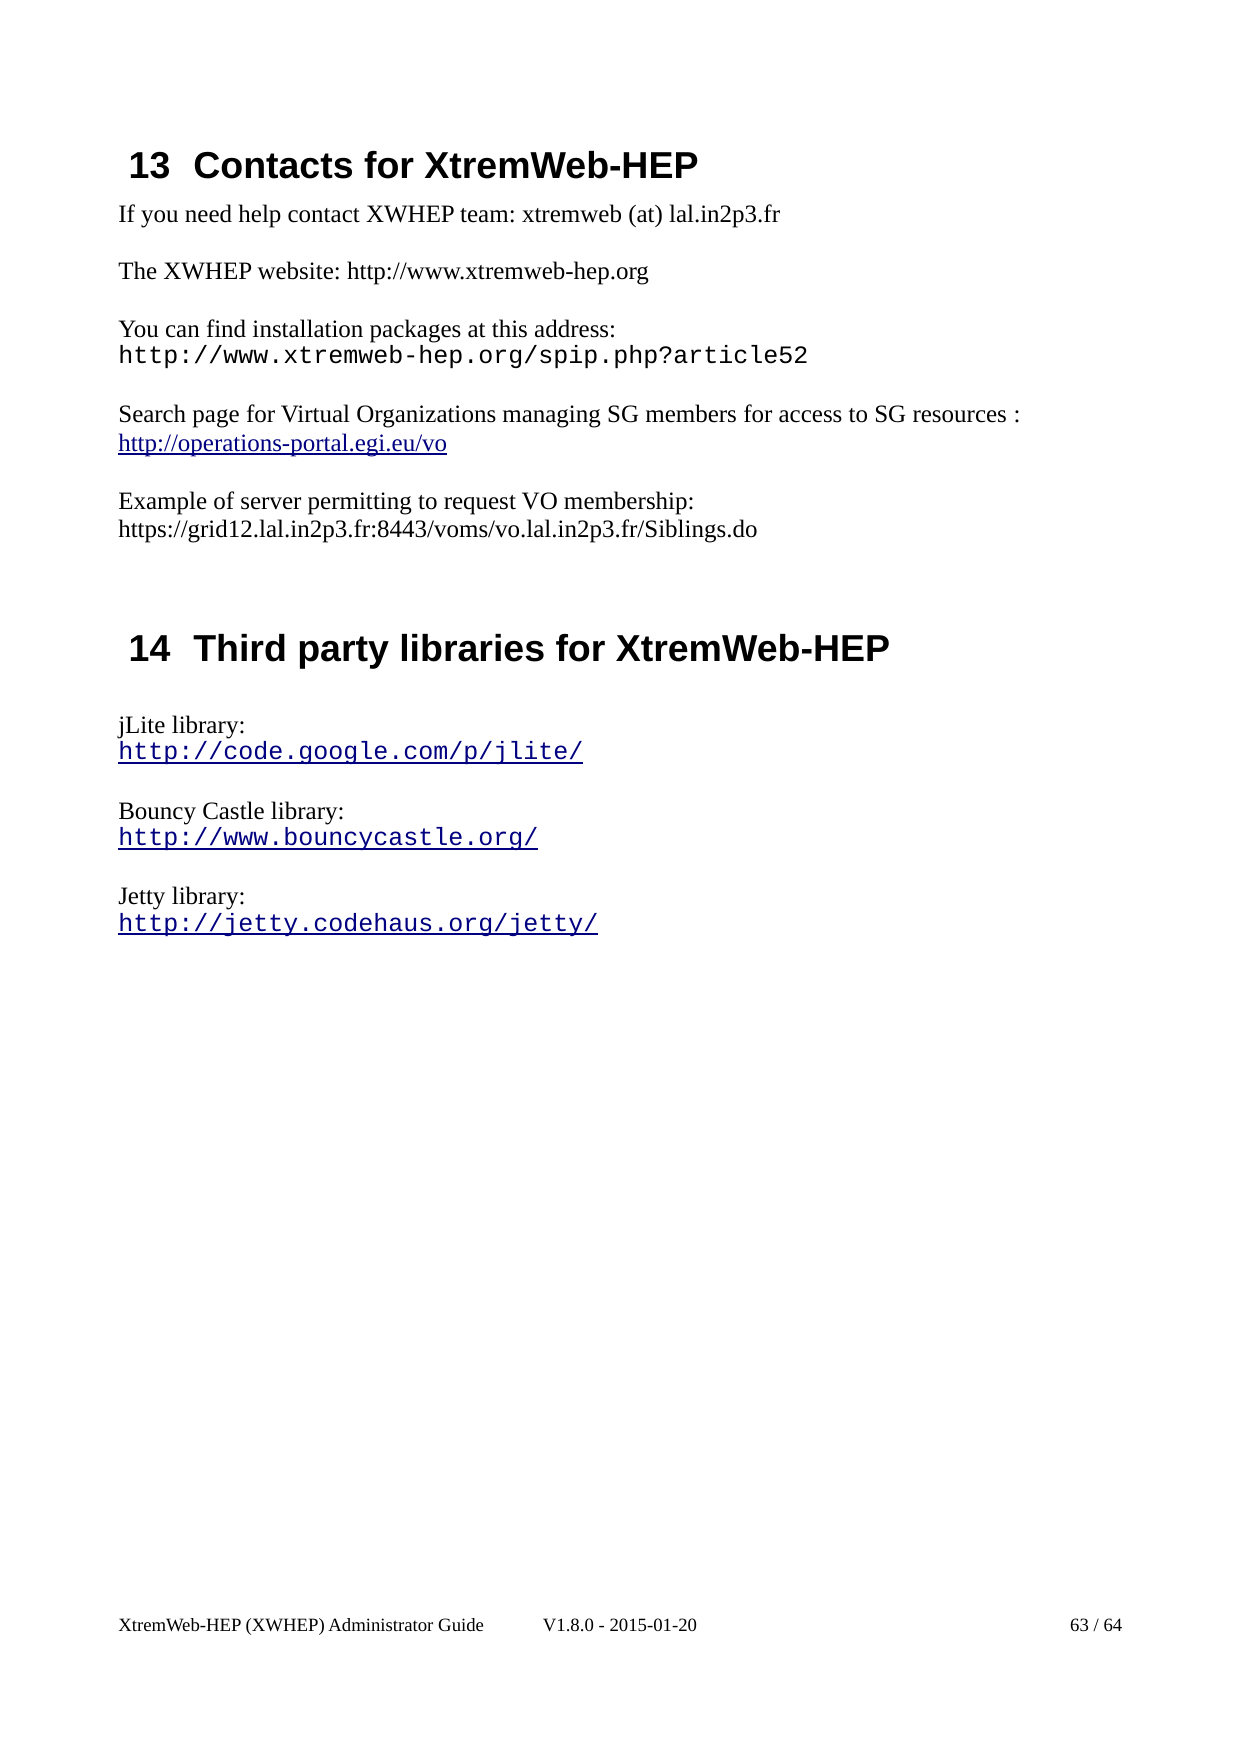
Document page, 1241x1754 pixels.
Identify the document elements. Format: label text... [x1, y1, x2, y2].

subtitle Contacts for XtremWeb-HEP [118, 143, 1122, 186]
subtitle Third party libraries for XtremWeb-HEP [118, 626, 1122, 669]
text http://operations-portal.egi.eu/vo [118, 428, 1122, 457]
text http://jetty.codehaus.org/jetty/ [118, 910, 1122, 938]
text http://code.google.com/p/jlite/ [118, 739, 1122, 767]
text http://www.xtremweb-hep.org/spip.php?article52 [118, 342, 1122, 371]
text http://www.bouncycastle.org/ [118, 825, 1122, 853]
text If you need help contact XWHEP team: xtremweb (at) lal.in2p3.fr [118, 199, 1122, 227]
text https://grid12.lal.in2p3.fr:8443/voms/vo.lal.in2p3.fr/Siblings.do [118, 514, 1122, 543]
text Jetty library: [118, 881, 1122, 910]
text You can find installation packages at this address: [118, 314, 1122, 342]
text Example of server permitting to request VO membership: [118, 486, 1122, 514]
text The XWHEP website: http://www.xtremweb-hep.org [118, 256, 1122, 285]
text Search page for Virtual Organizations managing SG members for access to SG resources : [118, 399, 1122, 428]
text jLite library: [118, 710, 1122, 739]
text Bouncy Castle library: [118, 796, 1122, 825]
